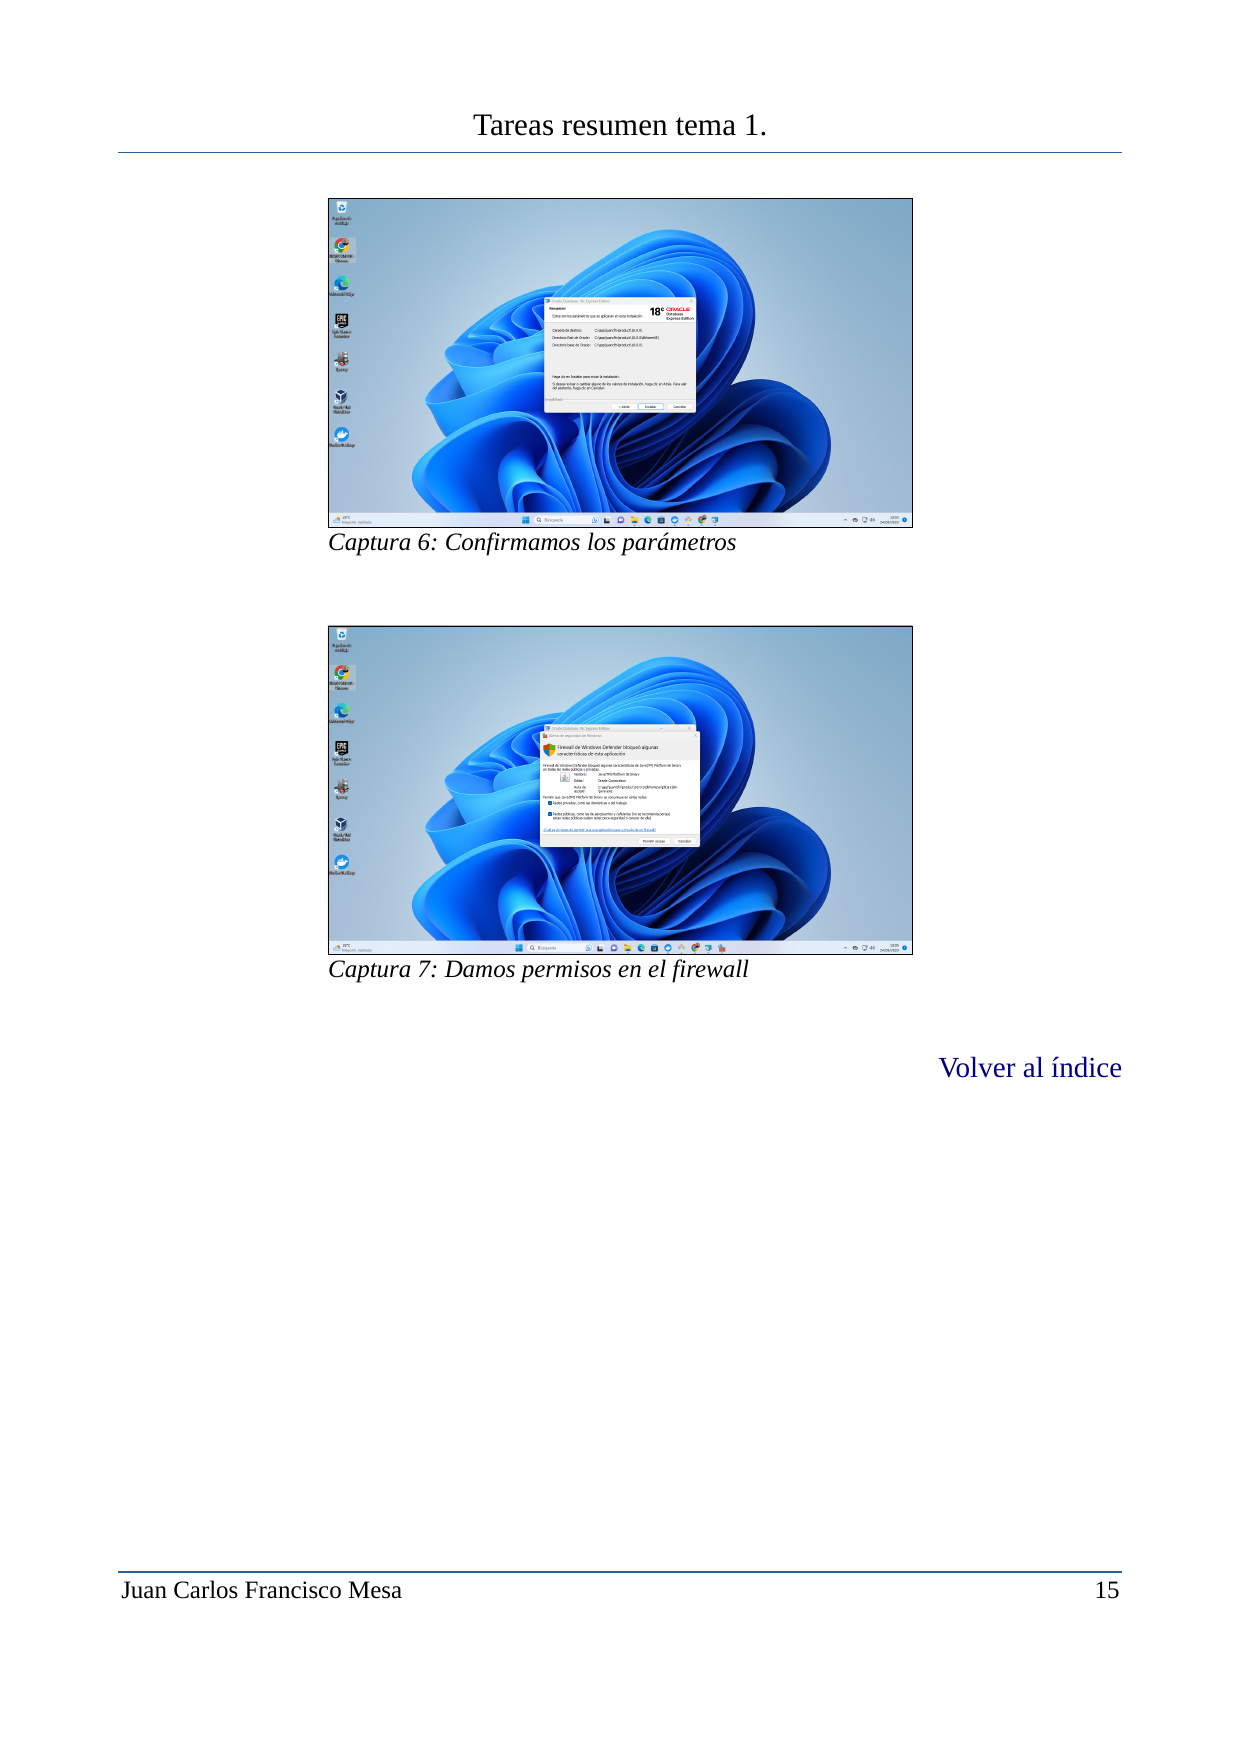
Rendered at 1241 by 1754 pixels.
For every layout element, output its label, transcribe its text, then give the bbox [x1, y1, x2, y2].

text Captura 7: Damos permisos en el firewall [328, 955, 912, 983]
picture [329, 199, 912, 527]
text Captura 6: Confirmamos los parámetros [328, 528, 912, 556]
picture [329, 627, 912, 954]
text Volver al índice [118, 1050, 1122, 1083]
